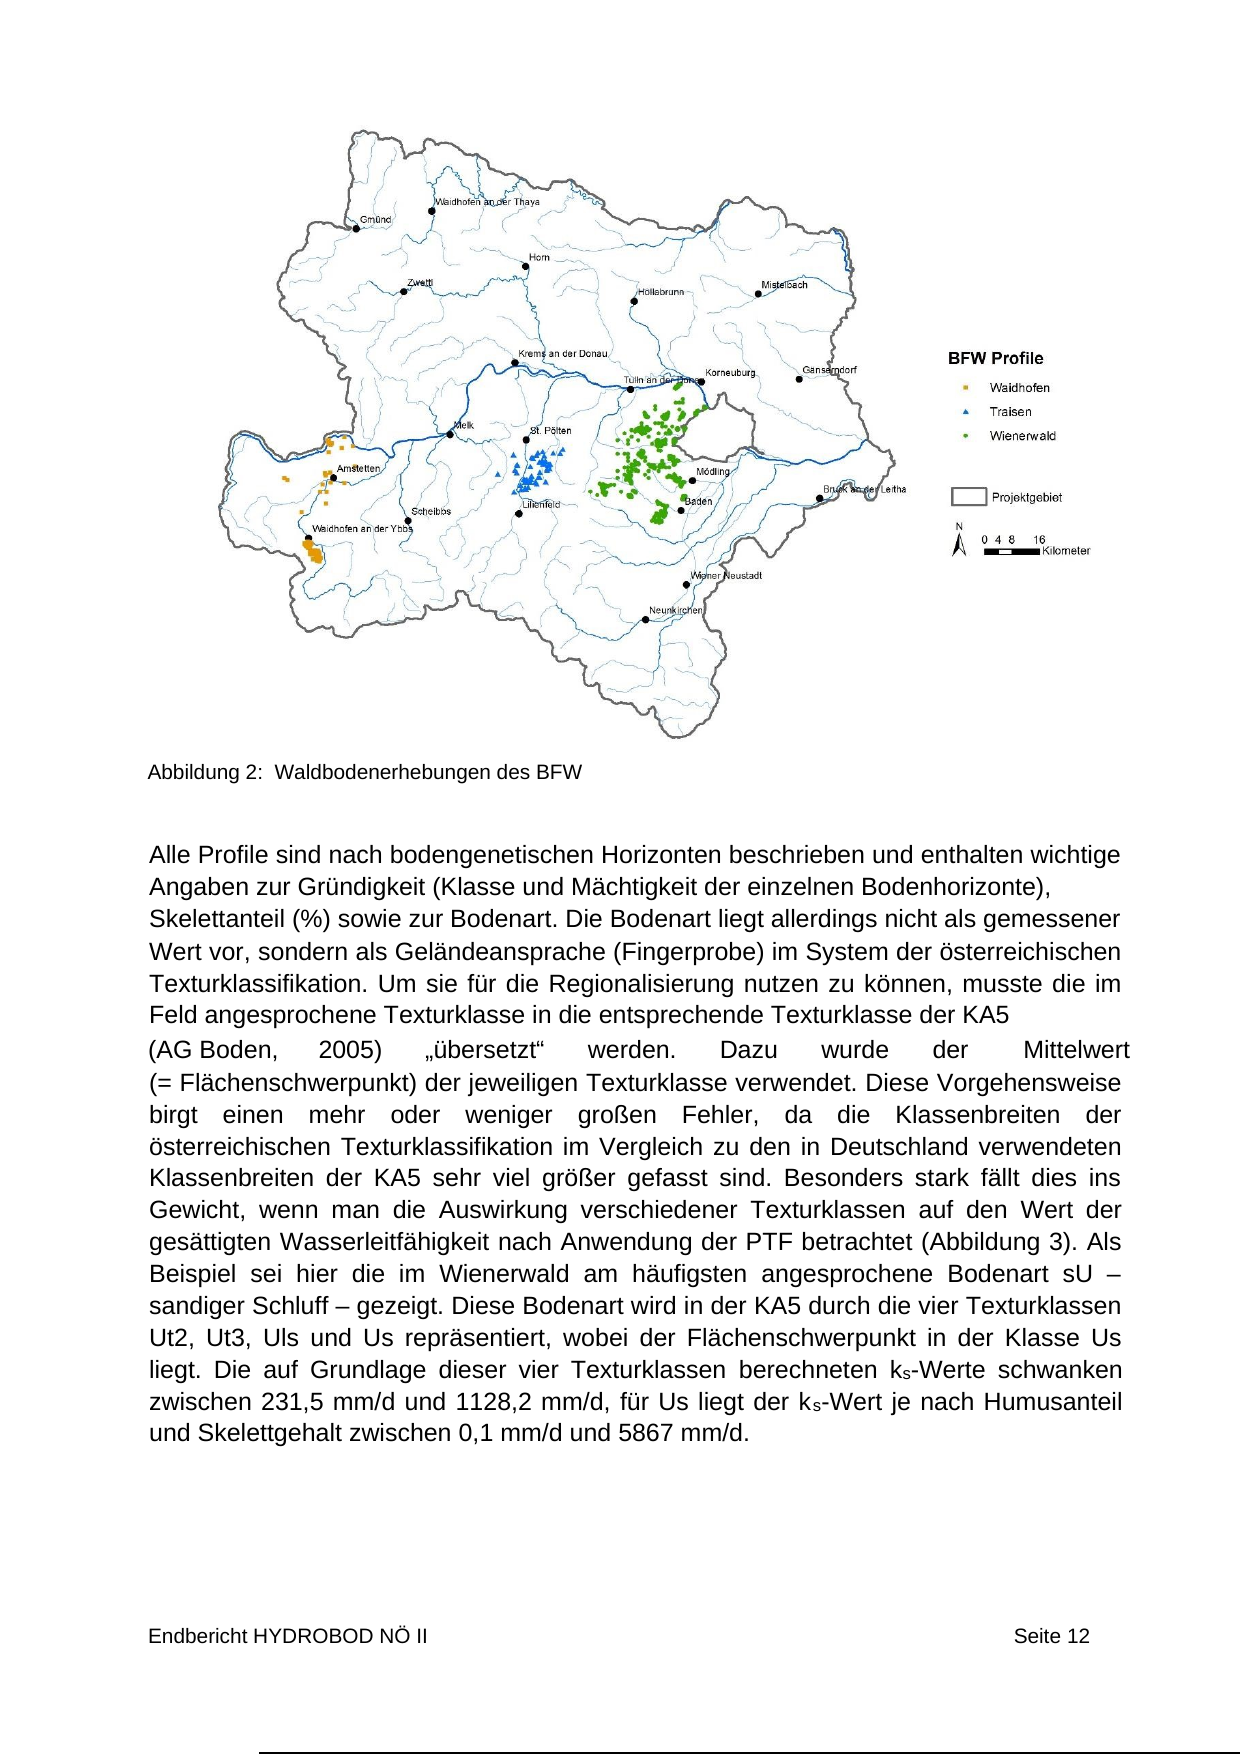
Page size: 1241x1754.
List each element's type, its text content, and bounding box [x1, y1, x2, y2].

text (= Flächenschwerpunkt) der jeweiligen Texturklasse verwendet. Diese Vorgehensweise birgt einen mehr oder weniger großen Fehler, da die Klassenbreiten der österreichischen Texturklassifikation im Vergleich zu den in Deutschland verwendeten Klassenbreiten der KA5 sehr viel größer gefasst sind. Besonders stark fällt dies ins Gewicht, wenn man die Auswirkung verschiedener Texturklassen auf den Wert der gesättigten Wasserleitfähigkeit nach Anwendung der PTF betrachtet (Abbildung 3). Als Beispiel sei hier die im Wienerwald am häufigsten angesprochene Bodenart sU – sandiger Schluff – gezeigt. Diese Bodenart wird in der KA5 durch die vier Texturklassen Ut2, Ut3, Uls und Us repräsentiert, wobei der Flächenschwerpunkt in der Klasse Us liegt. Die auf Grundlage dieser vier Texturklassen berechneten ks-Werte schwanken zwischen 231,5 mm/d und 1128,2 mm/d, für Us liegt der ks-Wert je nach Humusanteil und Skelettgehalt zwischen 0,1 mm/d und 5867 mm/d. [149, 1068, 1123, 1447]
text Alle Profile sind nach bodengenetischen Horizonten beschrieben und enthalten wichtige Angaben zur Gründigkeit (Klasse und Mächtigkeit der einzelnen Bodenhorizonte), [149, 840, 1123, 901]
text (AG Boden, 2005) „übersetzt“ werden. Dazu wurde der Mittelwert [148, 1035, 1137, 1064]
text Abbildung 2: Waldbodenerhebungen des BFW [147, 760, 1123, 784]
text Skelettanteil (%) sowie zur Bodenart. Die Bodenart liegt allerdings nicht als gemessener [149, 904, 1123, 933]
text Wert vor, sondern als Geländeansprache (Fingerprobe) im System der österreichischen Texturklassifikation. Um sie für die Regionalisierung nutzen zu können, musste die im Feld angesprochene Texturklasse in die entsprechende Texturklasse der KA5 [149, 937, 1123, 1029]
